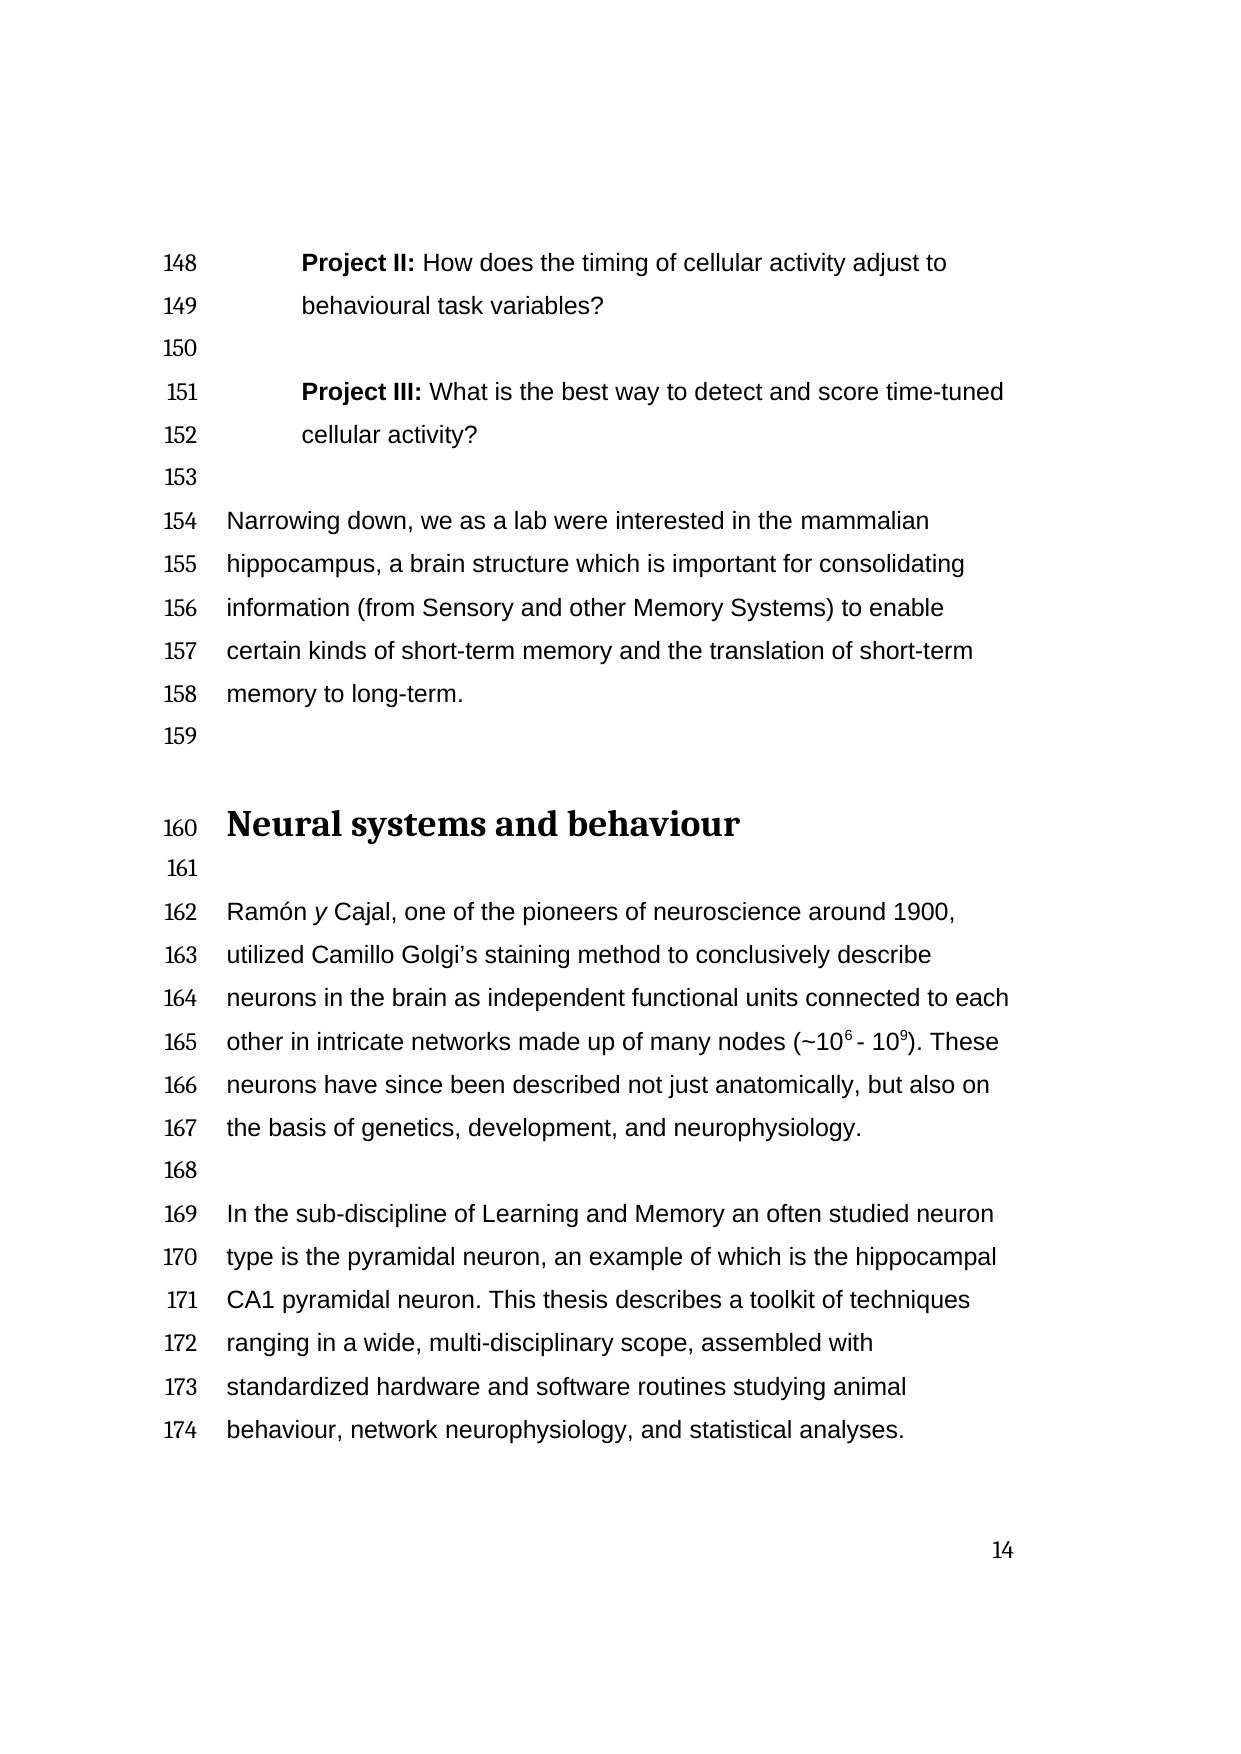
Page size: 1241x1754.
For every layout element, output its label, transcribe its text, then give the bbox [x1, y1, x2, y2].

text Project III: What is the best way to detect and score time-tuned cellular activity? [301, 377, 1014, 449]
subtitle Neural systems and behaviour [226, 803, 1014, 846]
text Ramón y Cajal, one of the pioneers of neuroscience around 1900, utilized Camillo Golgi’s staining method to conclusively describe neurons in the brain as independent functional units connected to each other in intricate networks made up of many nodes (~106 - 109). These neurons have since been described not just anatomically, but also on the basis of genetics, development, and neurophysiology. [226, 897, 1014, 1142]
text Narrowing down, we as a lab were interested in the mammalian hippocampus, a brain structure which is important for consolidating information (from Sensory and other Memory Systems) to enable certain kinds of short-term memory and the translation of short-term memory to long-term. [226, 506, 1014, 708]
text In the sub-discipline of Learning and Memory an often studied neuron type is the pyramidal neuron, an example of which is the hippocampal CA1 pyramidal neuron. This thesis describes a toolkit of techniques ranging in a wide, multi-disciplinary scope, assembled with standardized hardware and software routines studying animal behaviour, network neurophysiology, and statistical analyses. [226, 1199, 1014, 1443]
text Project II: How does the timing of cellular activity adjust to behavioural task variables? [301, 248, 1014, 319]
